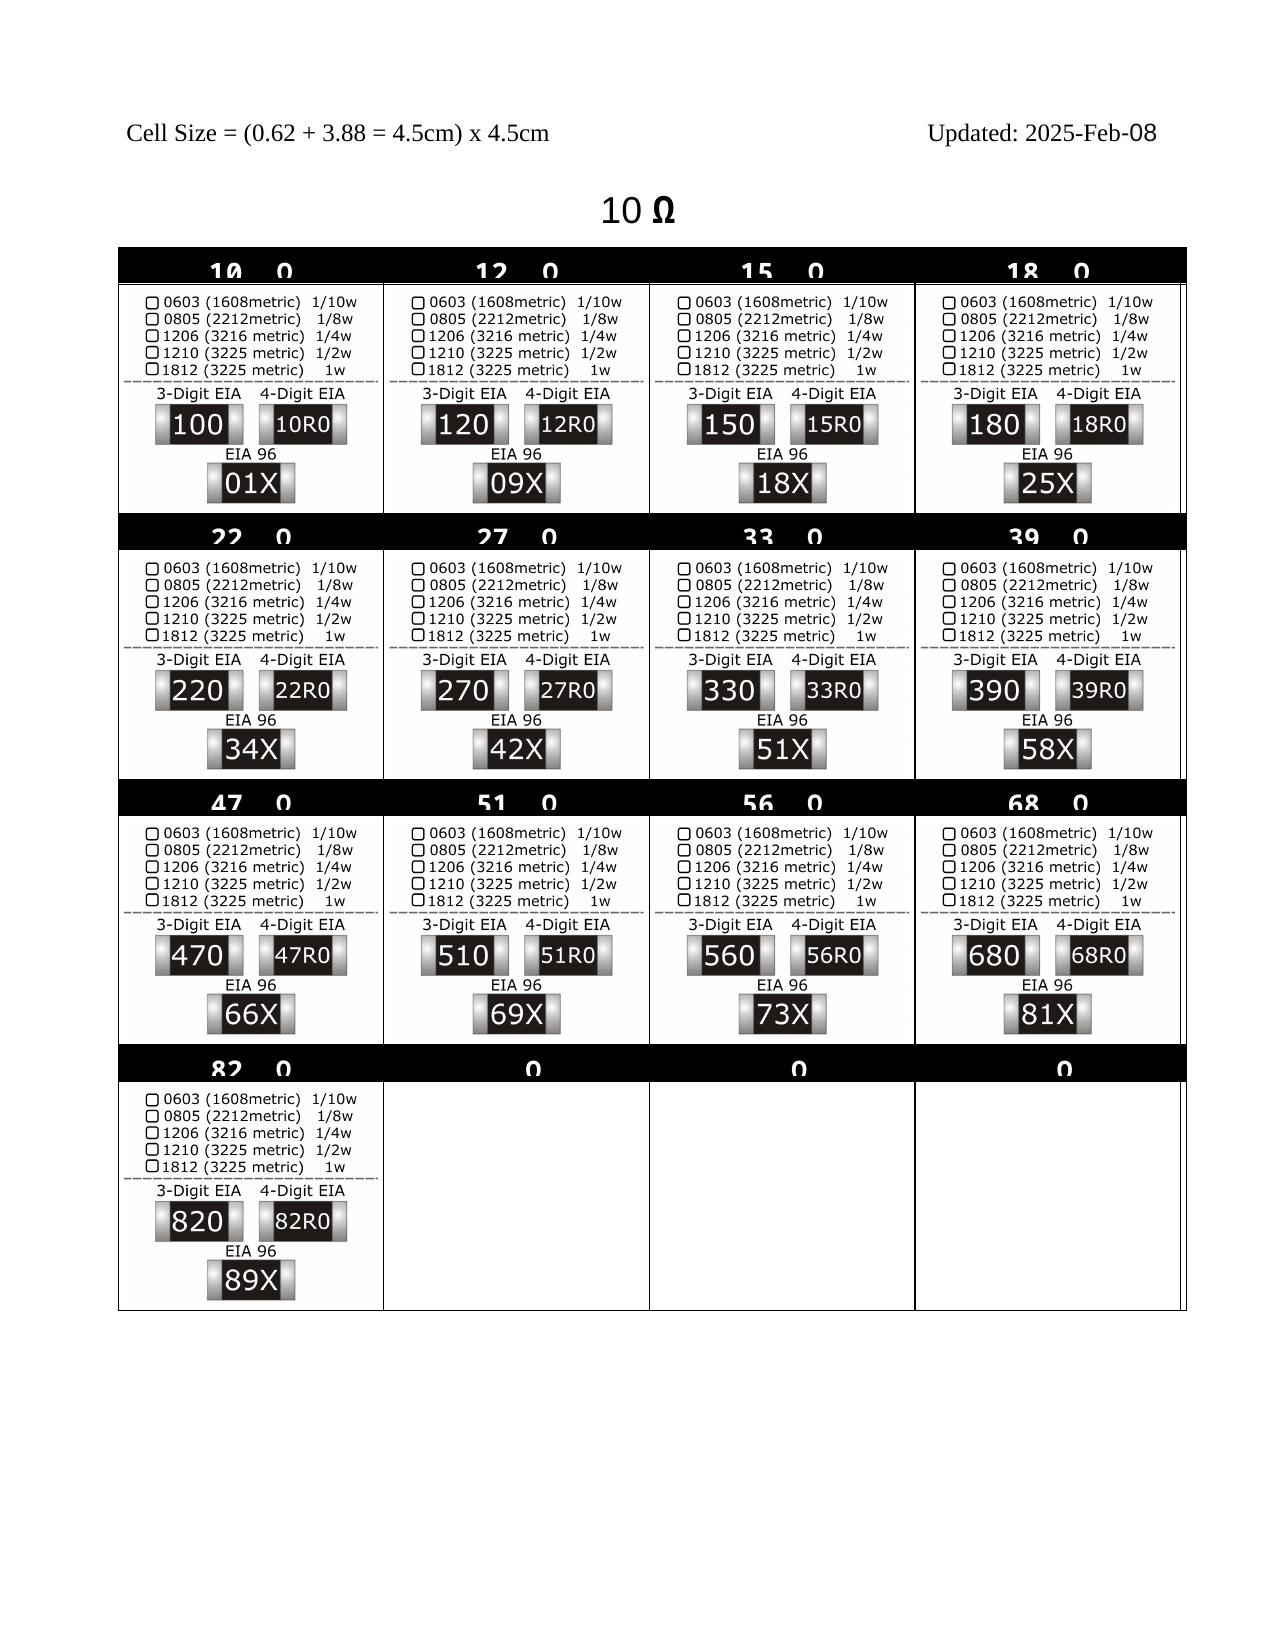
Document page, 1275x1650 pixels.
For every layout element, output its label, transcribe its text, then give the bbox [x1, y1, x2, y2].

table_cell [650, 1082, 914, 1310]
table_cell 33 Ω [650, 514, 914, 549]
picture [655, 822, 910, 1041]
table_cell 27 Ω [384, 514, 649, 549]
table_cell [1181, 816, 1186, 1044]
table_cell 82 Ω [119, 1045, 383, 1081]
table_header 12 Ω [384, 248, 649, 283]
table_cell [384, 285, 649, 513]
picture [389, 290, 644, 510]
table_cell 56 Ω [650, 780, 914, 815]
table_header 15 Ω [650, 248, 914, 283]
table_cell Ω [384, 1045, 649, 1081]
table_cell [1181, 1082, 1186, 1310]
table_cell [119, 285, 383, 513]
table_cell 39 Ω [916, 514, 1180, 549]
table_cell [916, 1082, 1180, 1310]
picture [123, 1087, 378, 1307]
picture [920, 556, 1175, 776]
picture [389, 822, 644, 1041]
table_cell [119, 550, 383, 778]
picture [123, 556, 378, 776]
picture [920, 822, 1175, 1041]
table_cell [384, 816, 649, 1044]
table_header 18 Ω [916, 248, 1180, 283]
picture [655, 556, 910, 776]
table_cell [384, 1082, 649, 1310]
table_cell [1181, 1045, 1186, 1081]
picture [123, 822, 378, 1041]
table_cell [1181, 285, 1186, 513]
table_cell [1181, 514, 1186, 549]
table_cell [1181, 550, 1186, 778]
table_cell [650, 285, 914, 513]
subtitle 10 Ω [118, 183, 1157, 234]
table_cell [916, 816, 1180, 1044]
table_cell Ω [916, 1045, 1180, 1081]
table_cell [119, 1082, 383, 1310]
table_cell [119, 816, 383, 1044]
table_cell 47 Ω [119, 780, 383, 815]
table_cell 68 Ω [916, 780, 1180, 815]
table_cell [1181, 780, 1186, 815]
picture [123, 290, 378, 510]
table_cell 22 Ω [119, 514, 383, 549]
table_cell [384, 550, 649, 778]
table_cell Ω [650, 1045, 914, 1081]
picture [920, 290, 1175, 510]
table_cell [916, 285, 1180, 513]
table_header [1181, 248, 1186, 283]
table_cell [916, 550, 1180, 778]
table_header 10 Ω [119, 248, 383, 283]
table_cell [650, 816, 914, 1044]
picture [389, 556, 644, 776]
table_cell [650, 550, 914, 778]
picture [655, 290, 910, 510]
table_cell 51 Ω [384, 780, 649, 815]
